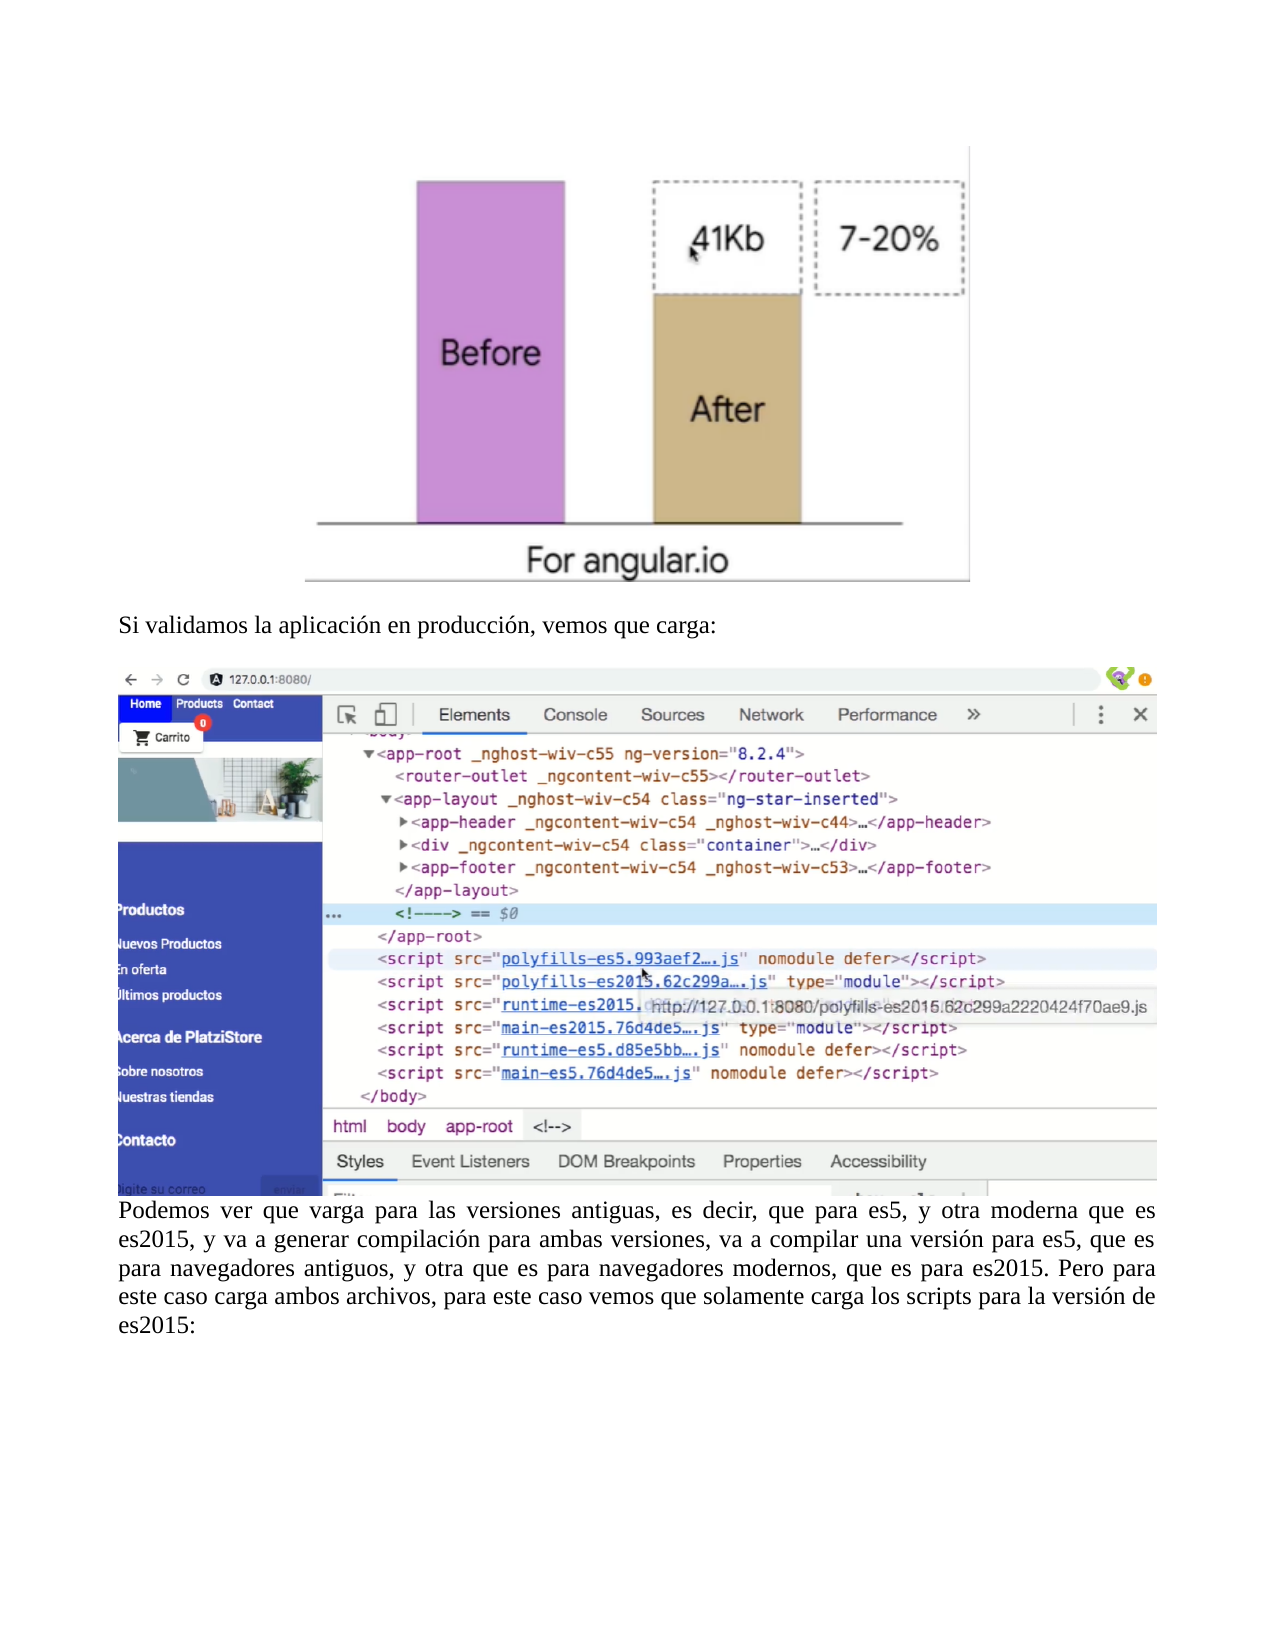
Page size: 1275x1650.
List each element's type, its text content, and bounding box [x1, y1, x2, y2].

text Si validamos la aplicación en producción, vemos que carga: [118, 610, 1157, 639]
text Podemos ver que varga para las versiones antiguas, es decir, que para es5, y otra moderna que es es2015, y va a generar compilación para ambas versiones, va a compilar una versión para es5, que es para navegadores antiguos, y otra que es para navegadores modernos, que es para es2015. Pero para este caso carga ambos archivos, para este caso vemos que solamente carga los scripts para la versión de es2015: [118, 1196, 1157, 1339]
